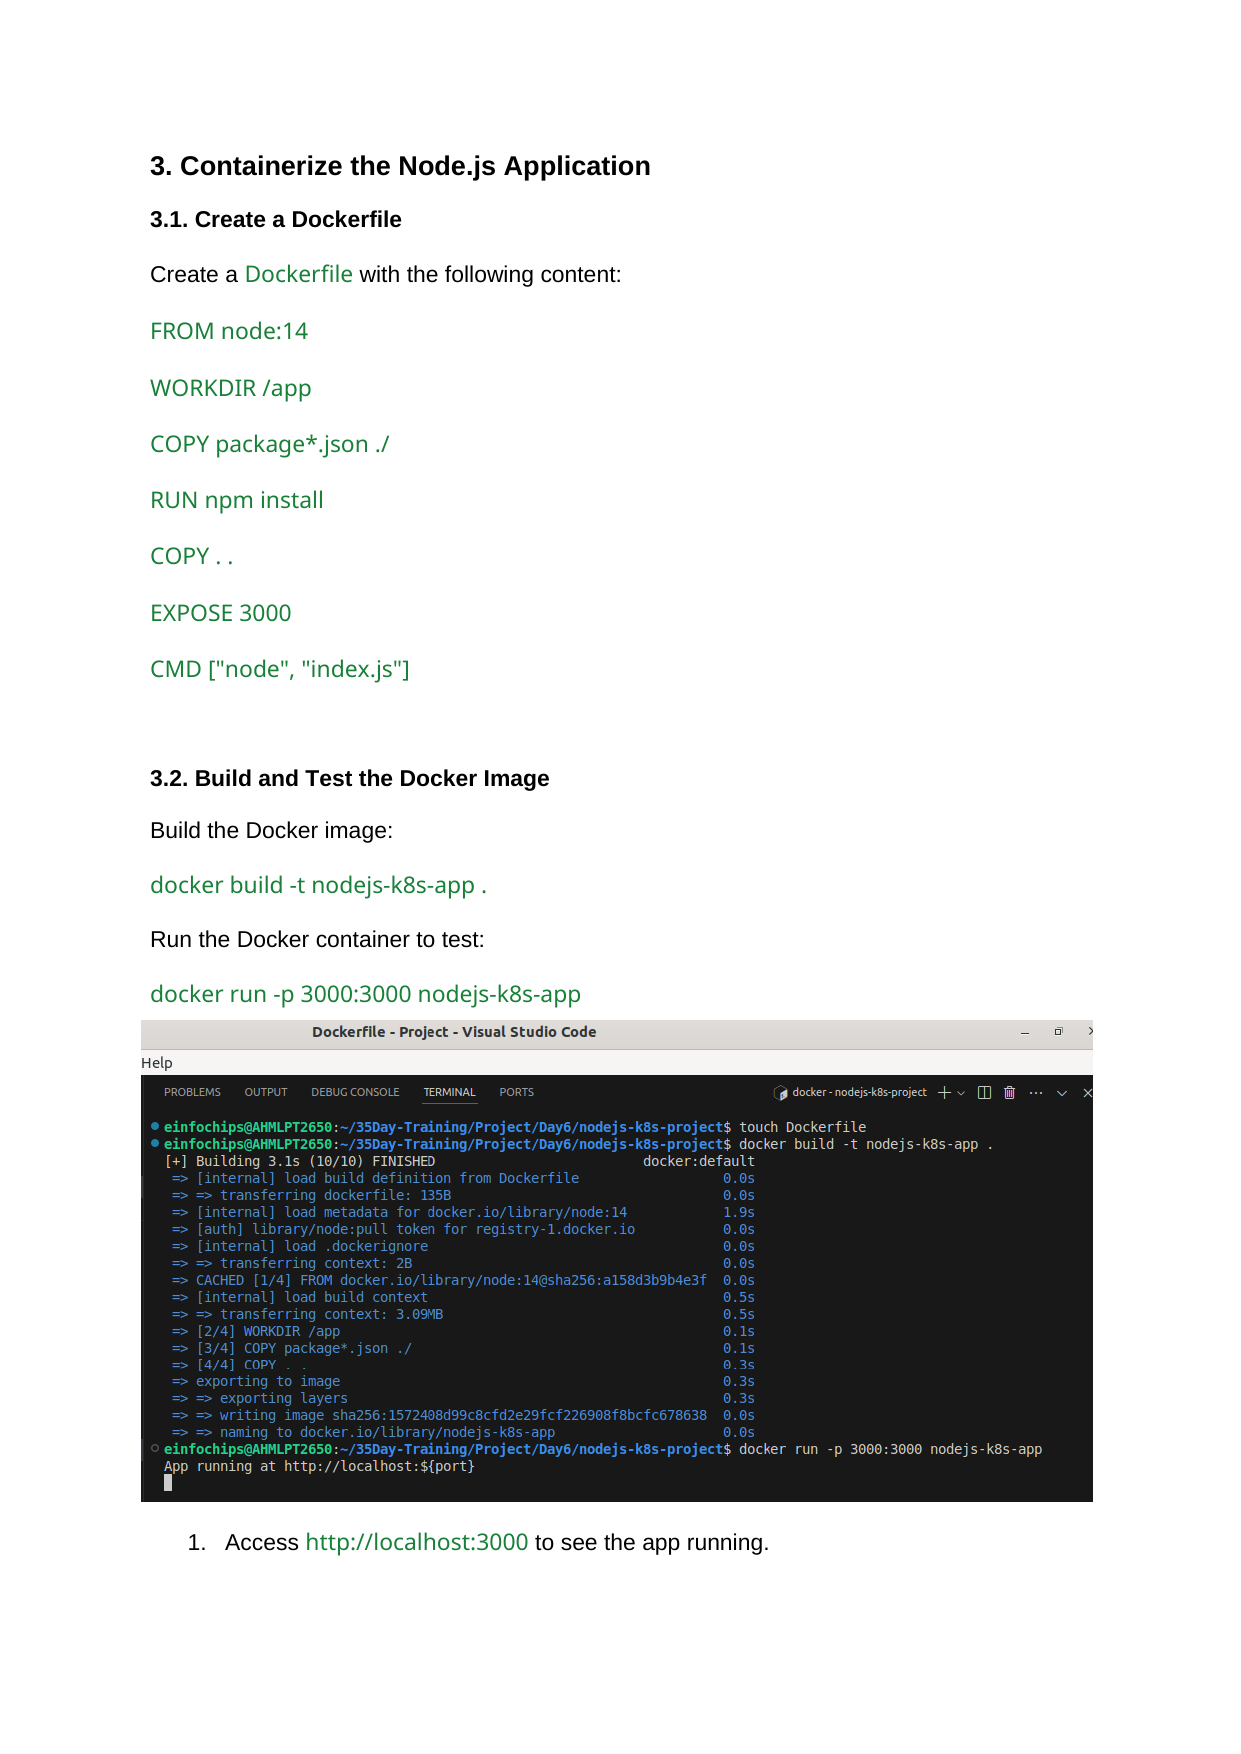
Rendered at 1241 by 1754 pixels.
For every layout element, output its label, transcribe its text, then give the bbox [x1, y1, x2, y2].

text 3.1. Create a Dockerfile [150, 206, 1090, 233]
text RUN npm install [150, 484, 1090, 515]
text WORKDIR /app [150, 371, 1090, 403]
subtitle 3. Containerize the Node.js Application [150, 150, 1090, 181]
list Access http://localhost:3000 to see the app running. [187, 1502, 1090, 1557]
text Run the Docker container to test: docker run -p 3000:3000 nodejs-k8s-app [150, 926, 1090, 1009]
text EXPOSE 3000 [150, 596, 1090, 628]
text COPY . . [150, 540, 1090, 571]
text CMD ["node", "index.js"] [150, 653, 1090, 684]
text 3.2. Build and Test the Docker Image [150, 765, 1090, 792]
text COPY package*.json ./ [150, 428, 1090, 459]
picture [141, 1020, 1093, 1502]
text Build the Docker image: docker build -t nodejs-k8s-app . [150, 817, 1090, 901]
text Create a Dockerfile with the following content: FROM node:14 [150, 258, 1090, 346]
